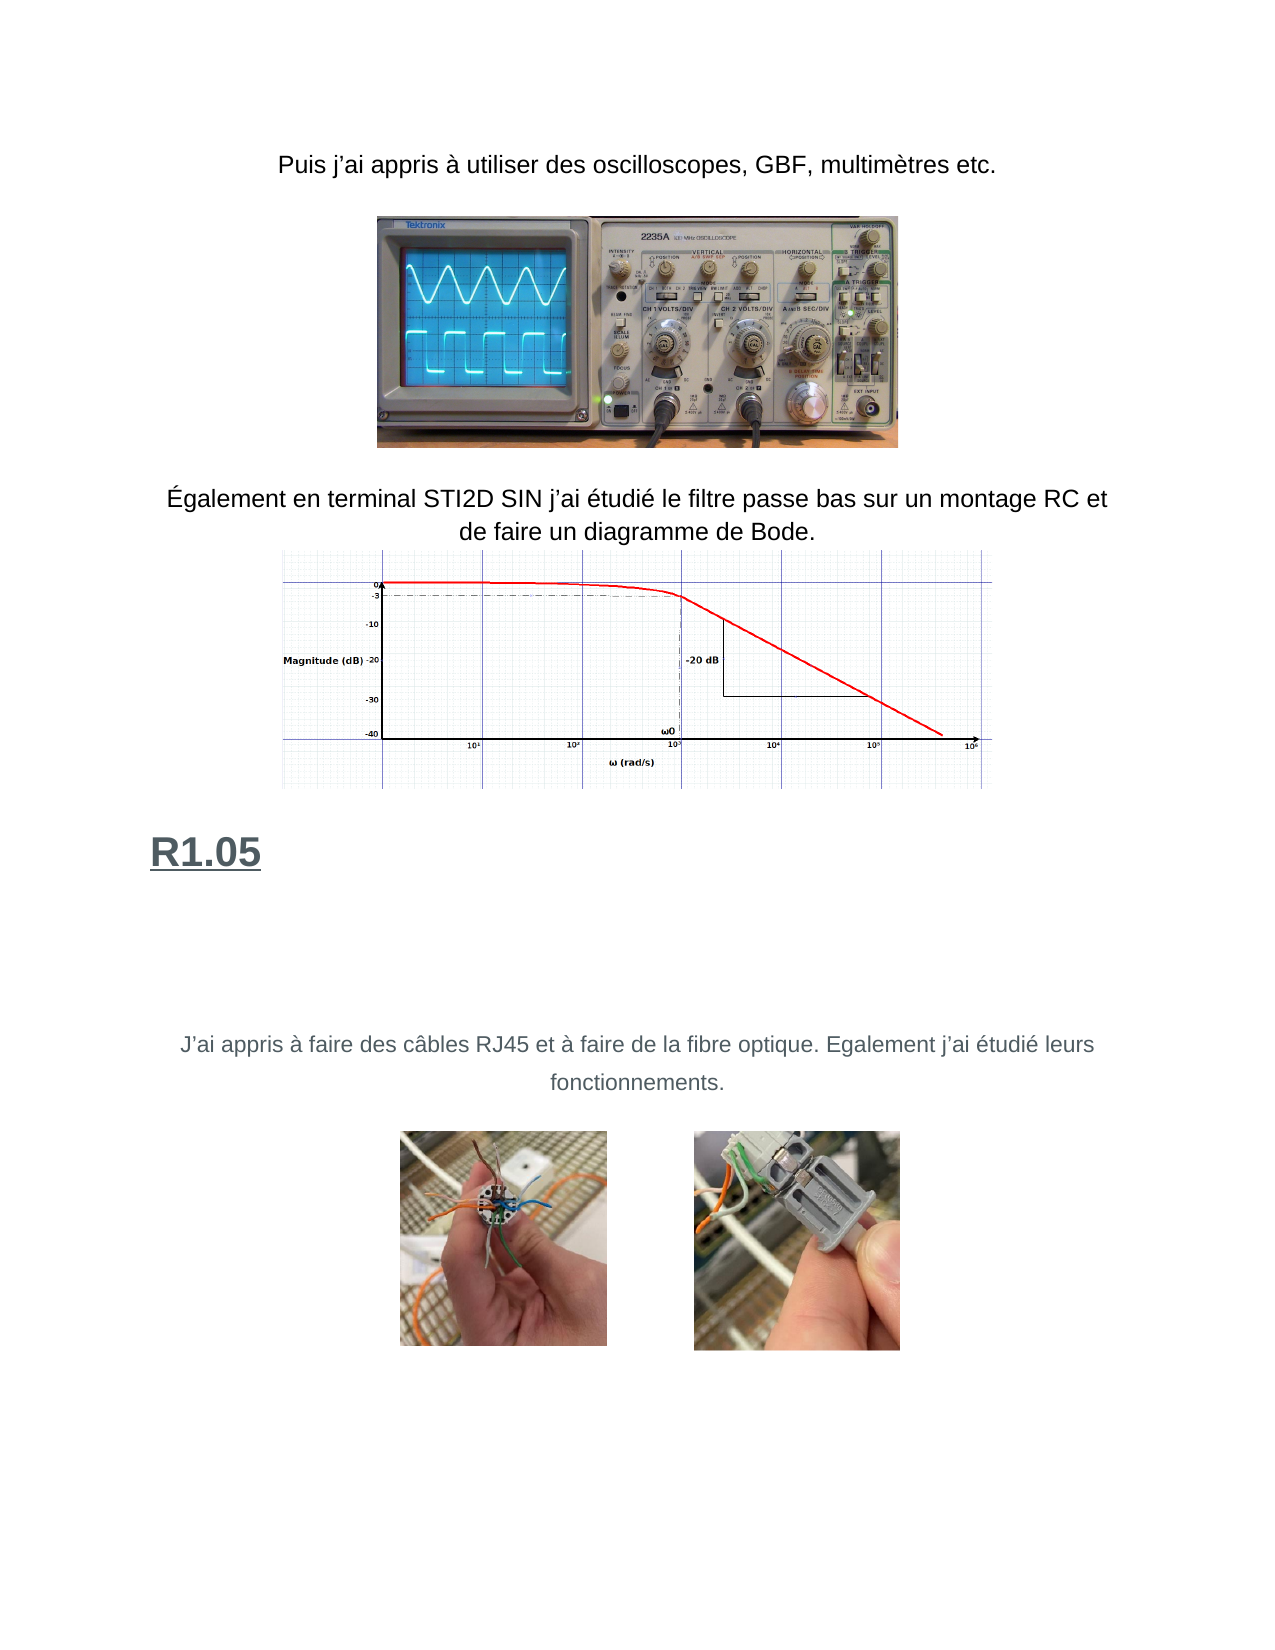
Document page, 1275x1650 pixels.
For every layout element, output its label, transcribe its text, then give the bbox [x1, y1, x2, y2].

picture [377, 216, 899, 448]
text J’ai appris à faire des câbles RJ45 et à faire de la fibre optique. Egalement j’ai étudié leurs [250, 1042, 752, 1055]
text R1.05 [150, 847, 1125, 871]
picture [282, 550, 993, 789]
picture [357, 1131, 918, 1359]
text J’ai appris à faire des câbles RJ45 et à faire de la fibre optique. Egalement j’ai étudié leurs [944, 1042, 1125, 1055]
text Également en terminal STI2D SIN j’ai étudié le filtre passe bas sur un montage RC et de faire un diagramme de Bode. [150, 484, 1125, 546]
text fonctionnements. [150, 1080, 1125, 1093]
text Puis j’ai appris à utiliser des oscilloscopes, GBF, multimètres etc. [150, 150, 1125, 179]
